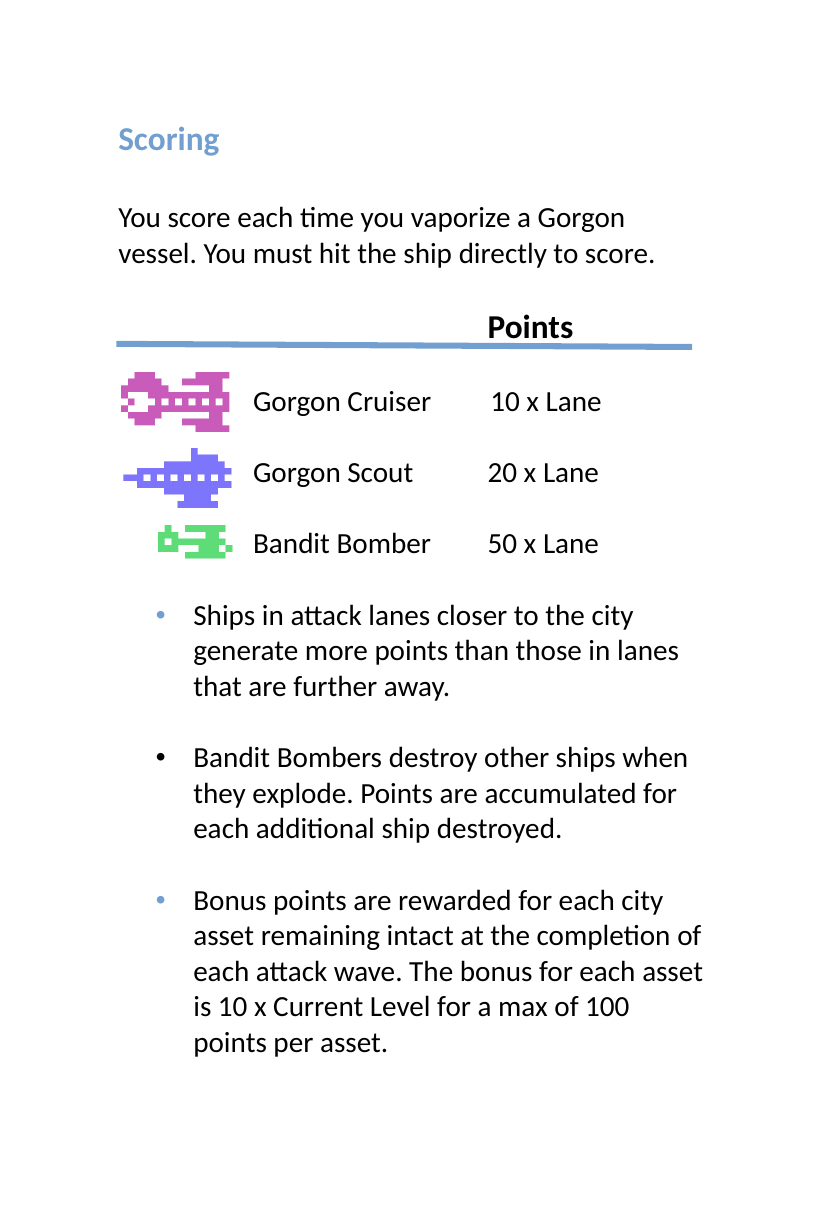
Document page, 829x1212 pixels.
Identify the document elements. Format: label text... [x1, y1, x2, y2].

list Ships in attack lanes closer to the city generate more points than those in lanes that are further away. [156, 597, 710, 703]
text Bandit Bomber 50 x Lane [118, 525, 710, 561]
text Gorgon Cruiser 10 x Lane [233, 383, 710, 418]
text You score each time you vaporize a Gorgon vessel. You must hit the ship directly to score. [118, 199, 710, 271]
text Gorgon Scout 20 x Lane [233, 454, 710, 490]
text Scoring [118, 118, 710, 159]
picture [120, 370, 233, 560]
list Bonus points are rewarded for each city asset remaining intact at the completion of each attack wave. The bonus for each asset is 10 x Current Level for a max of 100 points per asset. [156, 882, 710, 1060]
list Bandit Bombers destroy other ships when they explode. Points are accumulated for each additional ship destroyed. [156, 739, 710, 846]
text Points [118, 306, 710, 347]
